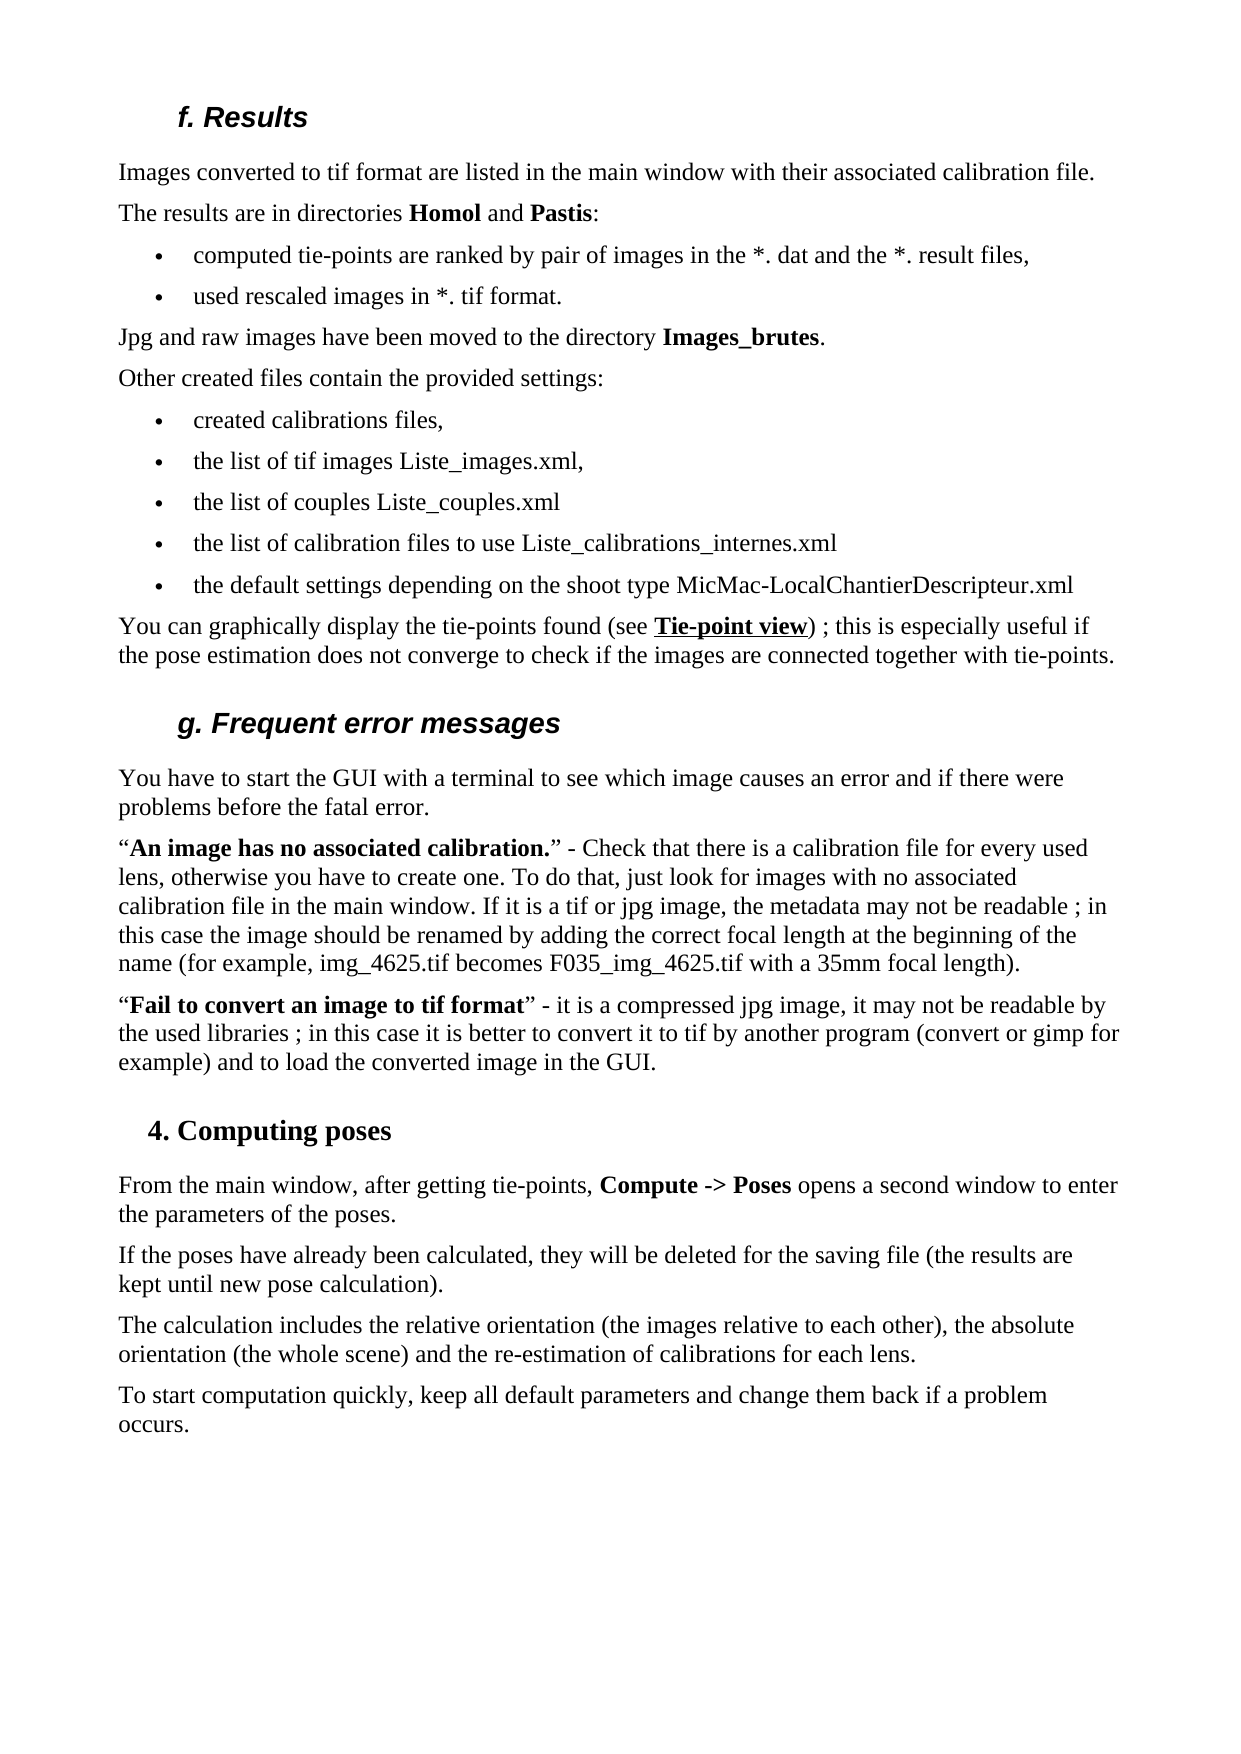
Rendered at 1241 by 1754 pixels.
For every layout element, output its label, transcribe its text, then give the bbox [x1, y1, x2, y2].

subtitle g. Frequent error messages [116, 706, 1122, 739]
list created calibrations files, [156, 405, 1122, 433]
text From the main window, after getting tie-points, Compute -> Poses opens a second window to enter the parameters of the poses. [118, 1171, 1122, 1228]
text The results are in directories Homol and Pastis: [118, 198, 1122, 227]
text You have to start the GUI with a terminal to see which image causes an error and if there were problems before the fatal error. [118, 763, 1122, 821]
list the list of couples Liste_couples.xml [156, 487, 1122, 516]
list used rescaled images in *. tif format. [156, 281, 1122, 310]
text Other created files contain the provided settings: [118, 363, 1122, 392]
text The calculation includes the relative orientation (the images relative to each other), the absolute orientation (the whole scene) and the re-estimation of calibrations for each lens. [118, 1311, 1122, 1368]
list the default settings depending on the shoot type MicMac-LocalChantierDescripteur.xml [156, 570, 1122, 598]
text You can graphically display the tie-points found (see Tie-point view) ; this is especially useful if the pose estimation does not converge to check if the images are connected together with tie-points. [118, 611, 1122, 668]
list the list of calibration files to use Liste_calibrations_internes.xml [156, 528, 1122, 557]
text “Fail to convert an image to tif format” - it is a compressed jpg image, it may not be readable by the used libraries ; in this case it is better to convert it to tif by another program (convert or gimp for example) and to load the converted image in the GUI. [118, 990, 1122, 1076]
text If the poses have already been calculated, they will be deleted for the saving file (the results are kept until new pose calculation). [118, 1241, 1122, 1298]
list the list of tif images Liste_images.xml, [156, 446, 1122, 475]
list computed tie-points are ranked by pair of images in the *. dat and the *. result files, [156, 240, 1122, 268]
text “An image has no associated calibration.” - Check that there is a calibration file for every used lens, otherwise you have to create one. To do that, just look for images with no associated calibration file in the main window. If it is a tif or jpg image, the metadata may not be readable ; in this case the image should be renamed by adding the correct focal length at the beginning of the name (for example, img_4625.tif becomes F035_img_4625.tif with a 35mm focal length). [118, 833, 1122, 977]
text Jpg and raw images have been moved to the directory Images_brutes. [118, 322, 1122, 351]
text To start computation quickly, keep all default parameters and change them back if a problem occurs. [118, 1381, 1122, 1438]
subtitle 4. Computing poses [118, 1113, 1122, 1147]
subtitle f. Results [116, 99, 1122, 133]
text Images converted to tif format are listed in the main window with their associated calibration file. [118, 157, 1122, 186]
